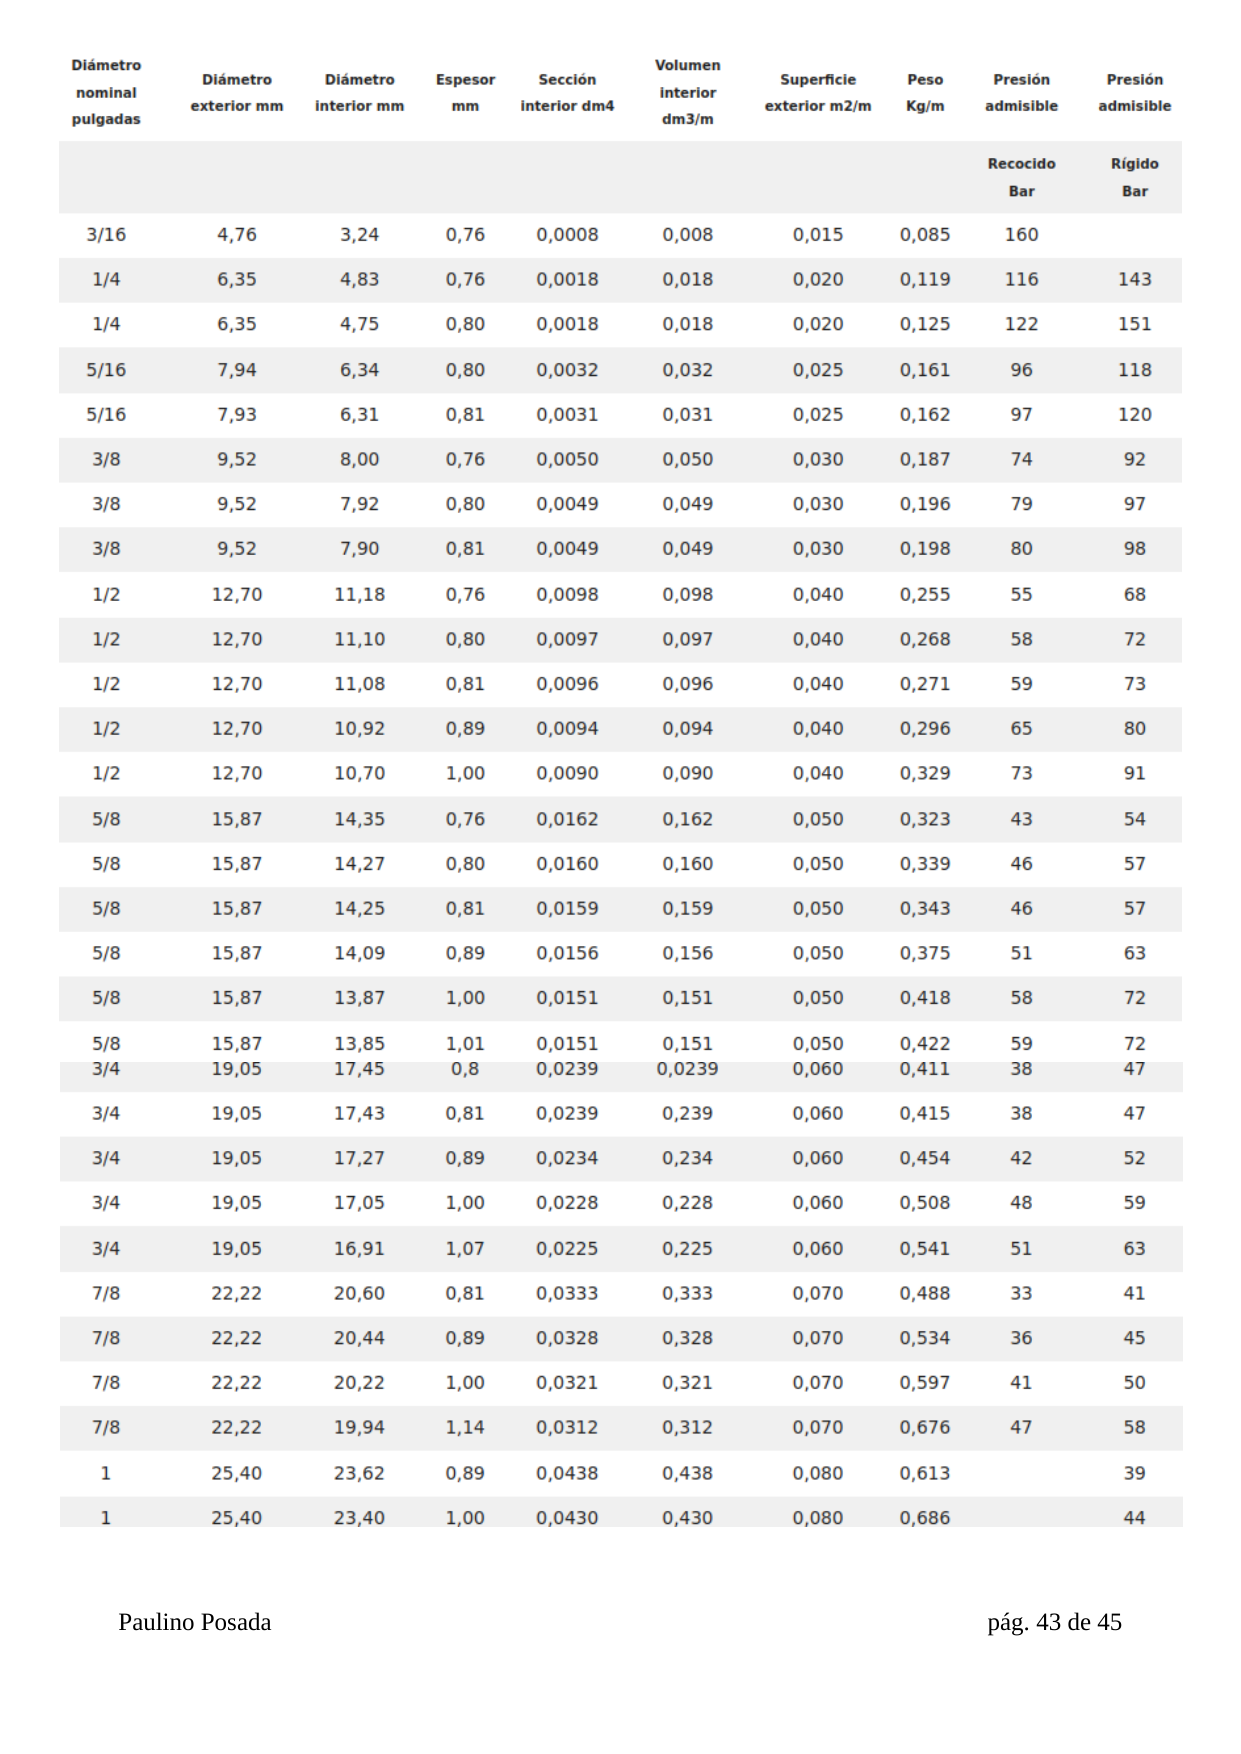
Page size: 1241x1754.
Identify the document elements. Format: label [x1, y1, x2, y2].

picture [59, 48, 1183, 1527]
